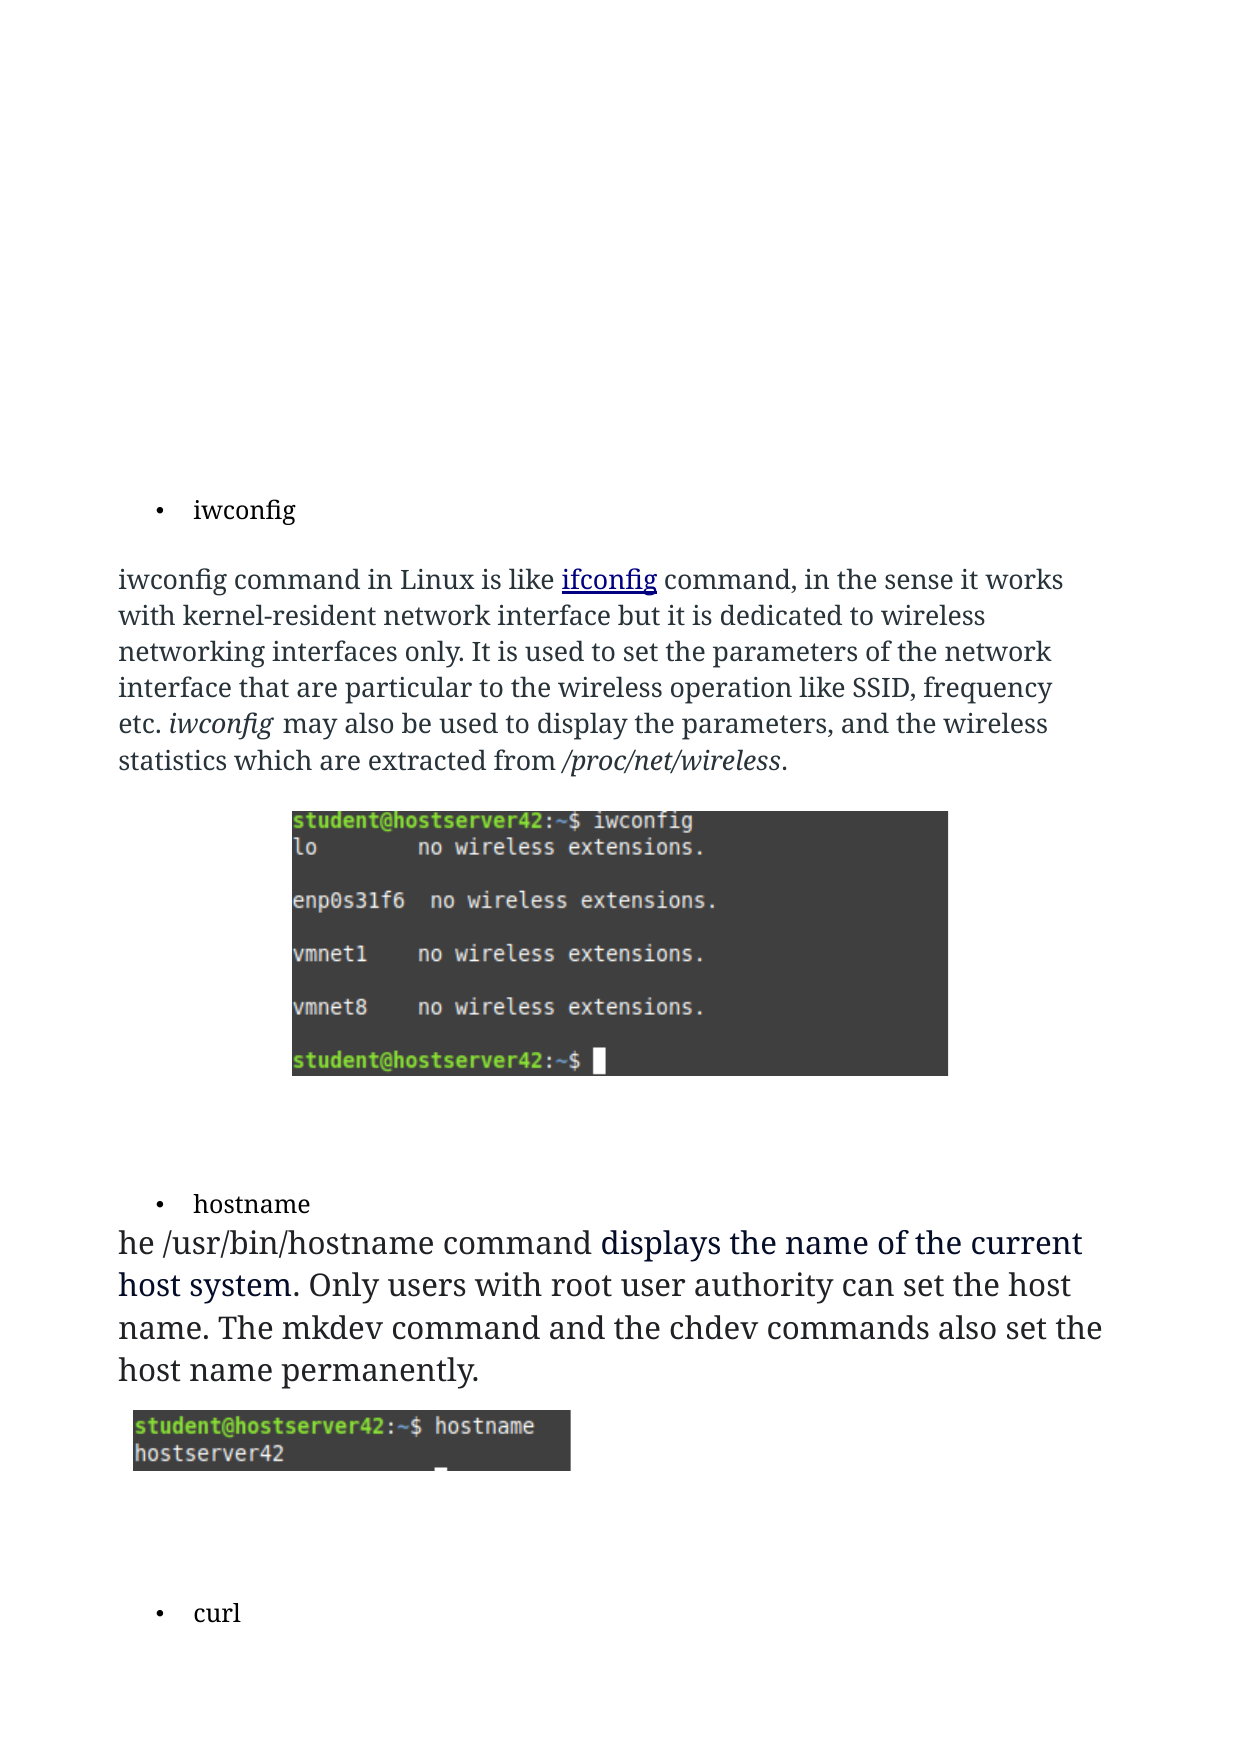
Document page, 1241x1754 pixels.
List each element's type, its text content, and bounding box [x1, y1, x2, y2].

list iwconfig [156, 493, 1122, 527]
list hostname [156, 1187, 1122, 1221]
picture [292, 811, 949, 1076]
text he /usr/bin/hostname command displays the name of the current host system. Only users with root user authority can set the host name. The mkdev command and the chdev commands also set the host name permanently. [118, 1221, 1122, 1391]
picture [133, 1410, 571, 1471]
list curl [156, 1595, 1122, 1629]
text iwconfig command in Linux is like ifconfig command, in the sense it works with kernel-resident network interface but it is dedicated to wireless networking interfaces only. It is used to set the parameters of the network interface that are particular to the wireless operation like SSID, frequency etc. iwconfig may also be used to display the parameters, and the wireless statistics which are extracted from /proc/net/wireless. [118, 561, 1122, 778]
